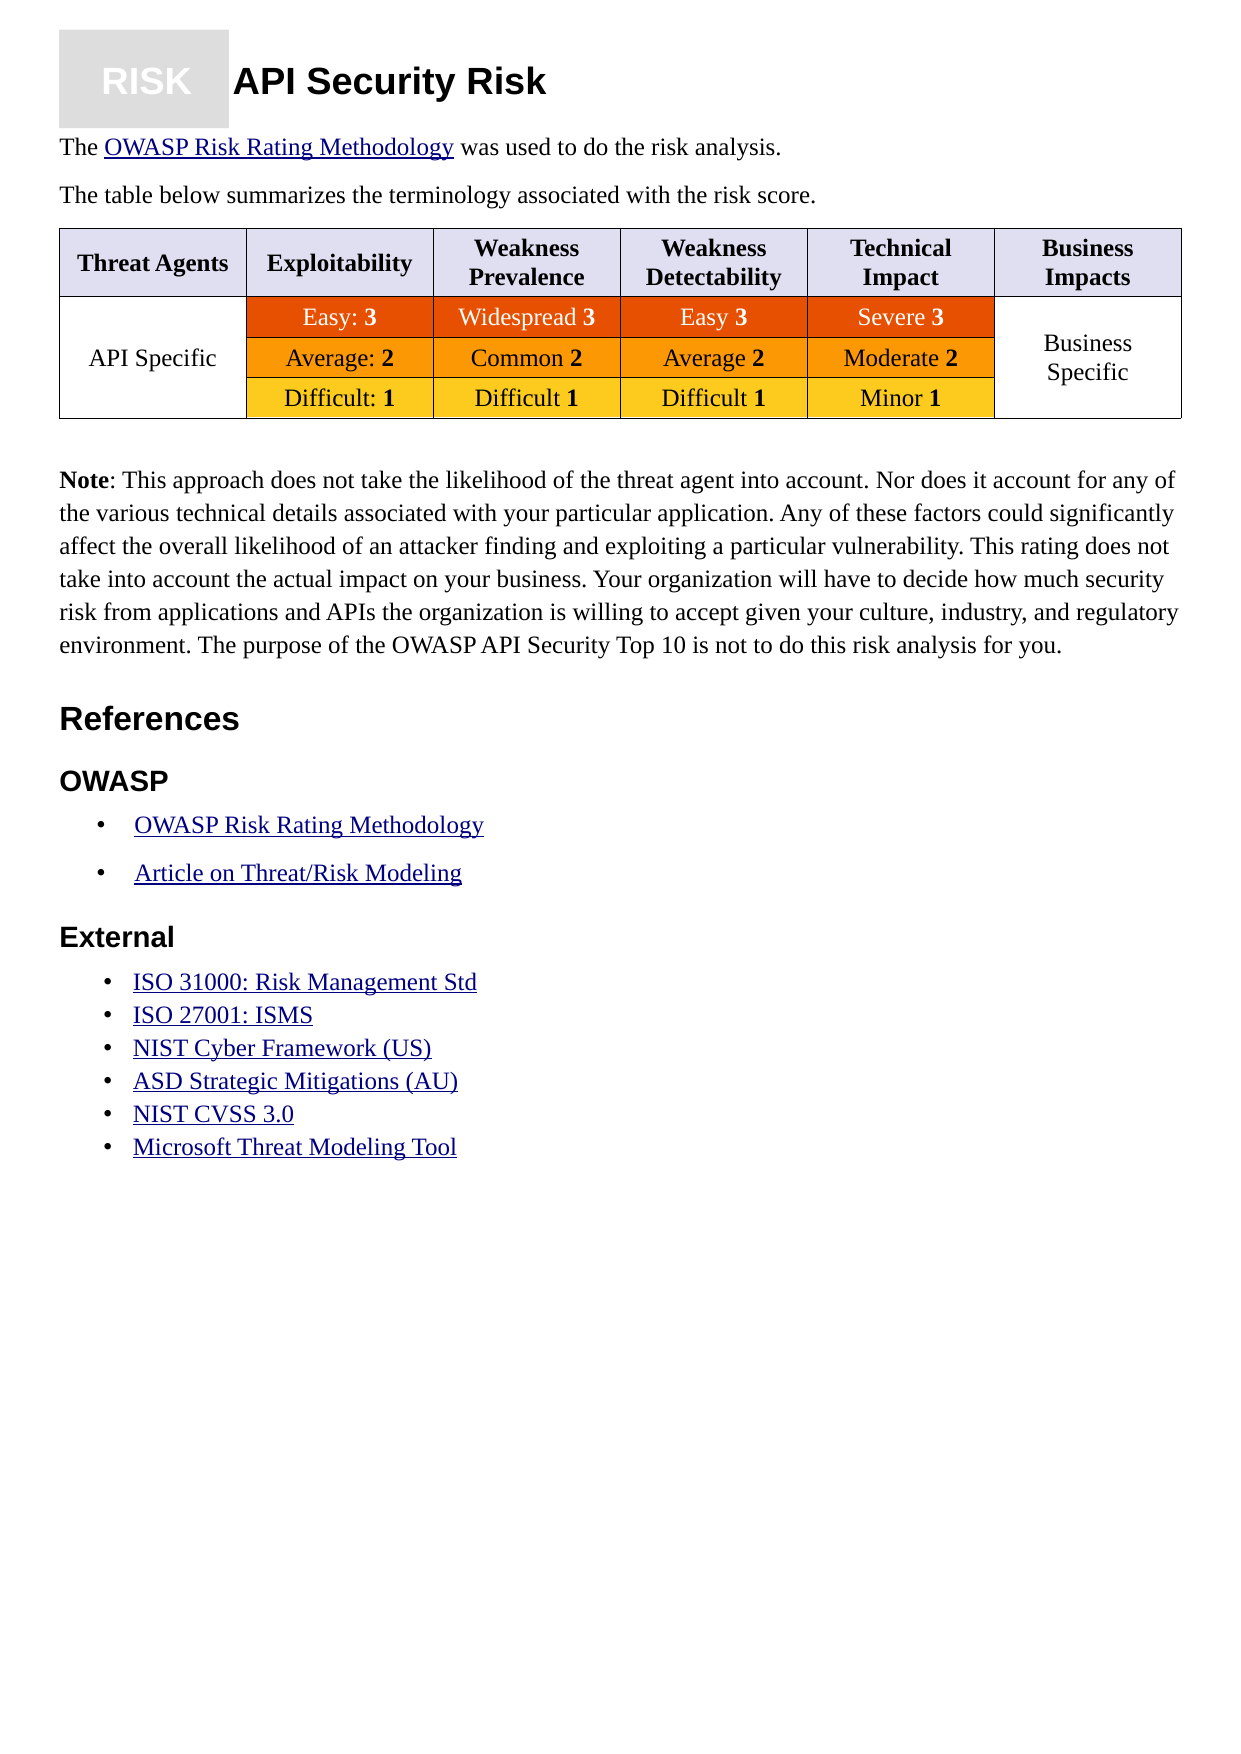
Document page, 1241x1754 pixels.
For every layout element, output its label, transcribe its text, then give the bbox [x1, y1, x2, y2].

table_cell Difficult 1 [621, 378, 807, 417]
list NIST Cyber Framework (US) [103, 1033, 1181, 1061]
table_header Exploitability [247, 229, 433, 296]
table_cell Widespread 3 [434, 297, 620, 337]
table_cell Average: 2 [247, 338, 433, 377]
text Note: This approach does not take the likelihood of the threat agent into account. Nor does it account for any of the various technical details associated with your particular application. Any of these factors could significantly affect the overall likelihood of an attacker finding and exploiting a particular vulnerability. This rating does not take into account the actual impact on your business. Your organization will have to decide how much security risk from applications and APIs the organization is willing to accept given your culture, industry, and regulatory environment. The purpose of the OWASP API Security Top 10 is not to do this risk analysis for you. [59, 465, 1181, 659]
list ISO 27001: ISMS [103, 1000, 1181, 1028]
table_cell Difficult 1 [434, 378, 620, 417]
text The table below summarizes the terminology associated with the risk score. [59, 180, 1181, 208]
table_cell Average 2 [621, 338, 807, 377]
list OWASP Risk Rating Methodology [97, 811, 1181, 839]
table_cell API Specific [60, 297, 246, 417]
table_cell Minor 1 [808, 378, 994, 417]
list Microsoft Threat Modeling Tool [103, 1132, 1181, 1161]
table_header Threat Agents [60, 229, 246, 296]
table_header Weakness Detectability [621, 229, 807, 296]
text The OWASP Risk Rating Methodology was used to do the risk analysis. [59, 132, 1181, 161]
table_header Technical Impact [808, 229, 994, 296]
list ISO 31000: Risk Management Std [103, 967, 1181, 995]
list Article on Threat/Risk Modeling [97, 858, 1181, 887]
table_cell Easy: 3 [247, 297, 433, 337]
subtitle OWASP [59, 764, 1181, 798]
table_header Weakness Prevalence [434, 229, 620, 296]
subtitle External [59, 920, 1181, 954]
table_cell Moderate 2 [808, 338, 994, 377]
table_header Business Impacts [995, 229, 1181, 296]
table_cell Difficult: 1 [247, 378, 433, 417]
table_cell Business Specific [995, 297, 1181, 417]
table_cell Common 2 [434, 338, 620, 377]
list NIST CVSS 3.0 [103, 1099, 1181, 1127]
subtitle References [59, 699, 1181, 737]
table_cell Easy 3 [621, 297, 807, 337]
table_cell Severe 3 [808, 297, 994, 337]
list ASD Strategic Mitigations (AU) [103, 1066, 1181, 1094]
